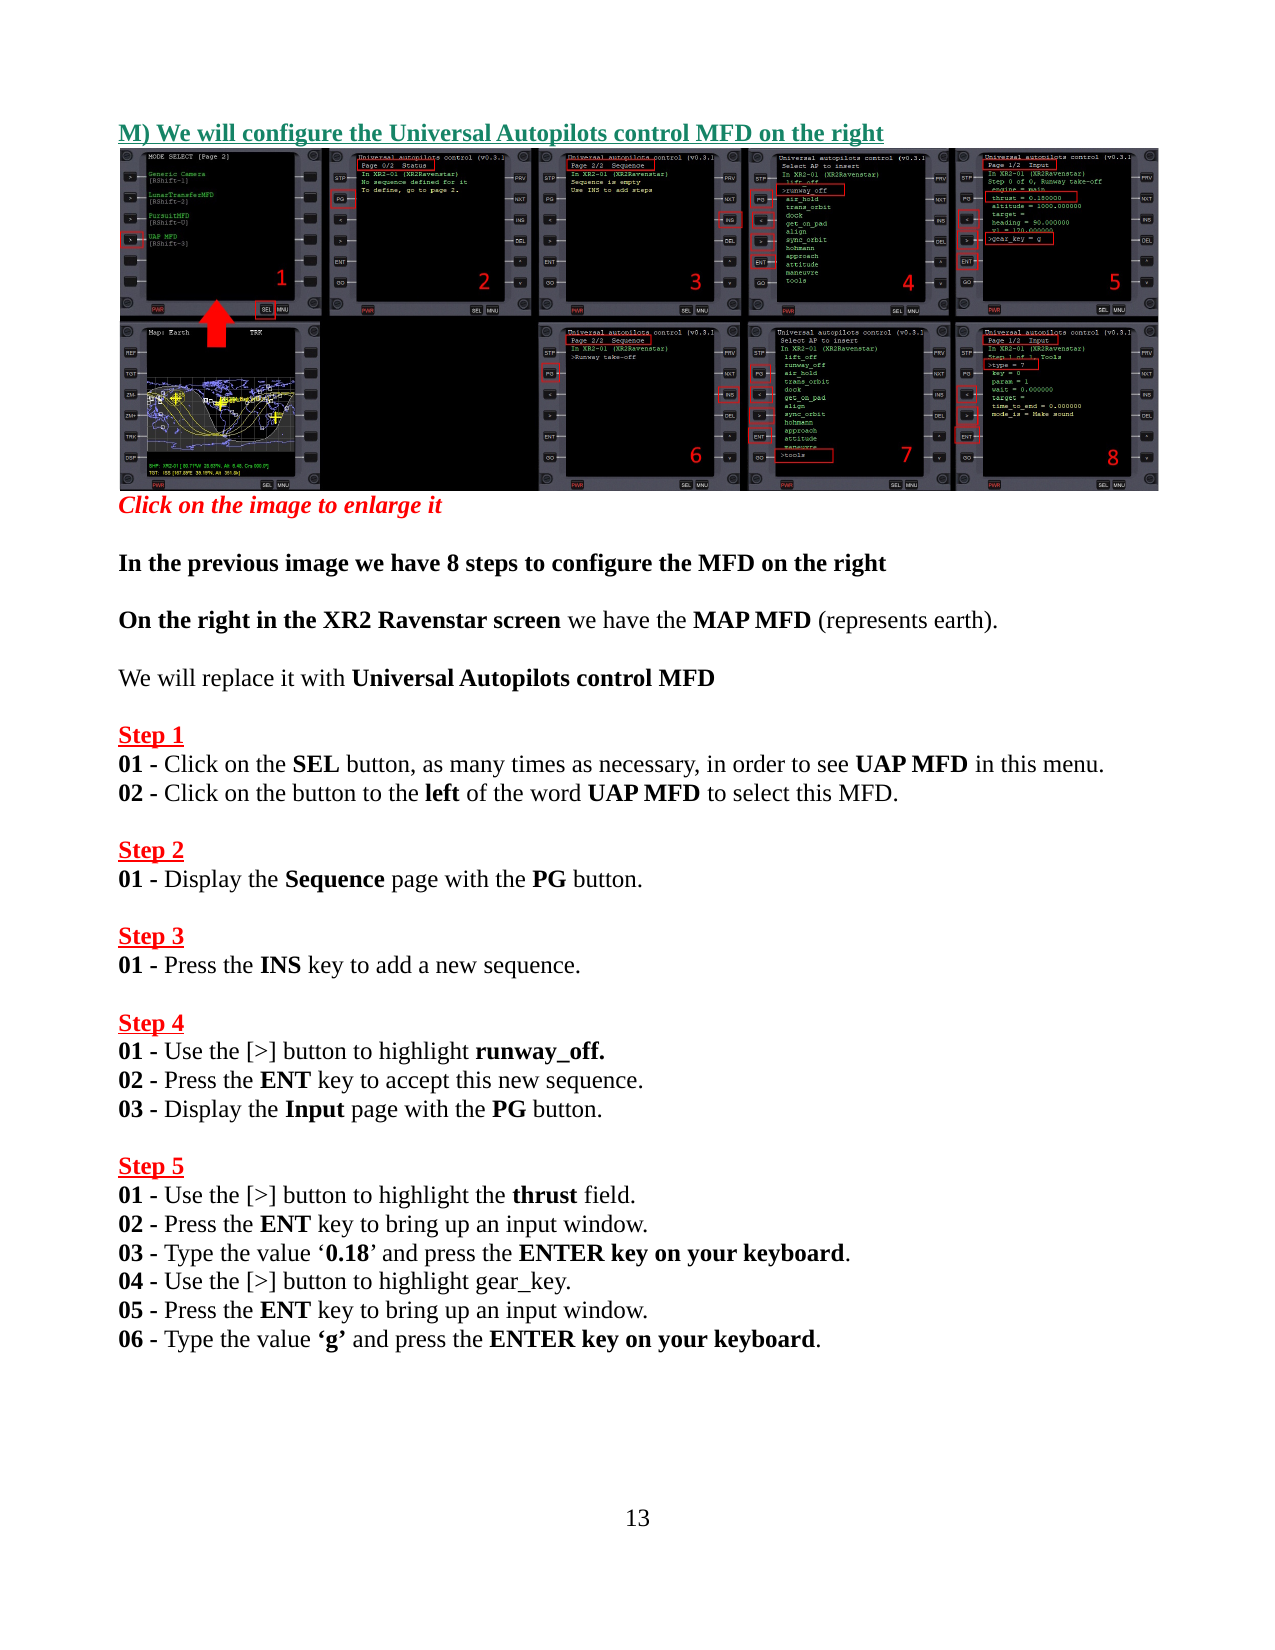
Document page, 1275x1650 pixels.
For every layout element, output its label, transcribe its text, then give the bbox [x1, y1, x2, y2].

text Step 4 [118, 1008, 1157, 1036]
text 01 - Use the [>] button to highlight runway_off. [118, 1036, 1157, 1065]
text 02 - Press the ENT key to accept this new sequence. [118, 1065, 1157, 1094]
text 06 - Type the value ‘g’ and press the ENTER key on your keyboard. [118, 1324, 1157, 1353]
text 03 - Display the Input page with the PG button. [118, 1094, 1157, 1123]
text 04 - Use the [>] button to highlight gear_key. [118, 1266, 1157, 1295]
text 03 - Type the value ‘0.18’ and press the ENTER key on your keyboard. [118, 1238, 1157, 1266]
text In the previous image we have 8 steps to configure the MFD on the right [118, 548, 1157, 576]
text Click on the image to enlarge it [118, 147, 1157, 519]
text 02 - Press the ENT key to bring up an input window. [118, 1209, 1157, 1238]
text 02 - Click on the button to the left of the word UAP MFD to select this MFD. [118, 778, 1157, 806]
picture [119, 148, 1159, 491]
text Step 2 [118, 835, 1157, 864]
text Step 1 [118, 720, 1157, 749]
text M) We will configure the Universal Autopilots control MFD on the right [118, 118, 1157, 147]
text 01 - Use the [>] button to highlight the thrust field. [118, 1180, 1157, 1209]
text 01 - Display the Sequence page with the PG button. [118, 864, 1157, 893]
text 05 - Press the ENT key to bring up an input window. [118, 1295, 1157, 1324]
text 01 - Click on the SEL button, as many times as necessary, in order to see UAP MFD in this menu. [118, 749, 1157, 778]
text 01 - Press the INS key to add a new sequence. [118, 950, 1157, 979]
text We will replace it with Universal Autopilots control MFD [118, 663, 1157, 691]
text On the right in the XR2 Ravenstar screen we have the MAP MFD (represents earth). [118, 605, 1157, 634]
text Step 5 [118, 1151, 1157, 1180]
text Step 3 [118, 921, 1157, 950]
